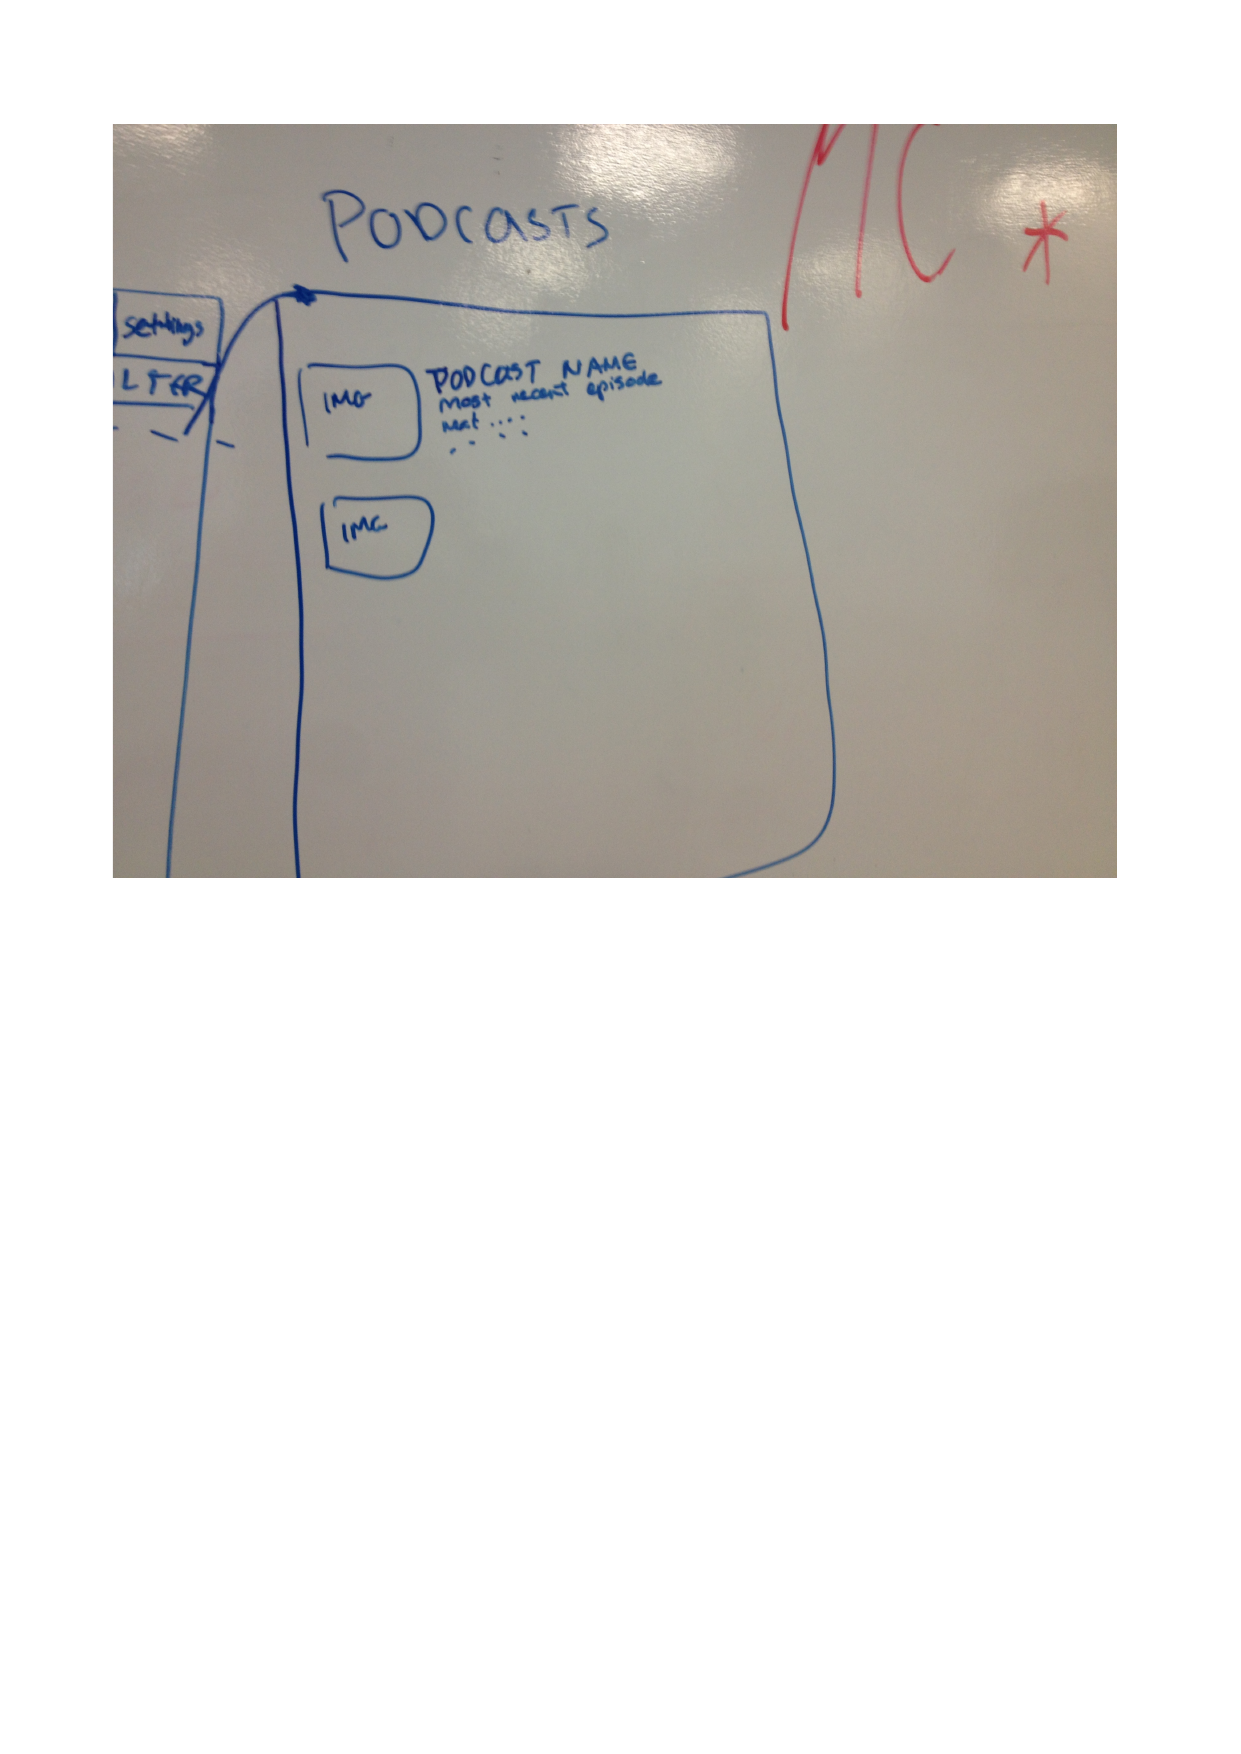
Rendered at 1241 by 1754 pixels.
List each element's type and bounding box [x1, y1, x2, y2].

picture [112, 124, 1117, 878]
